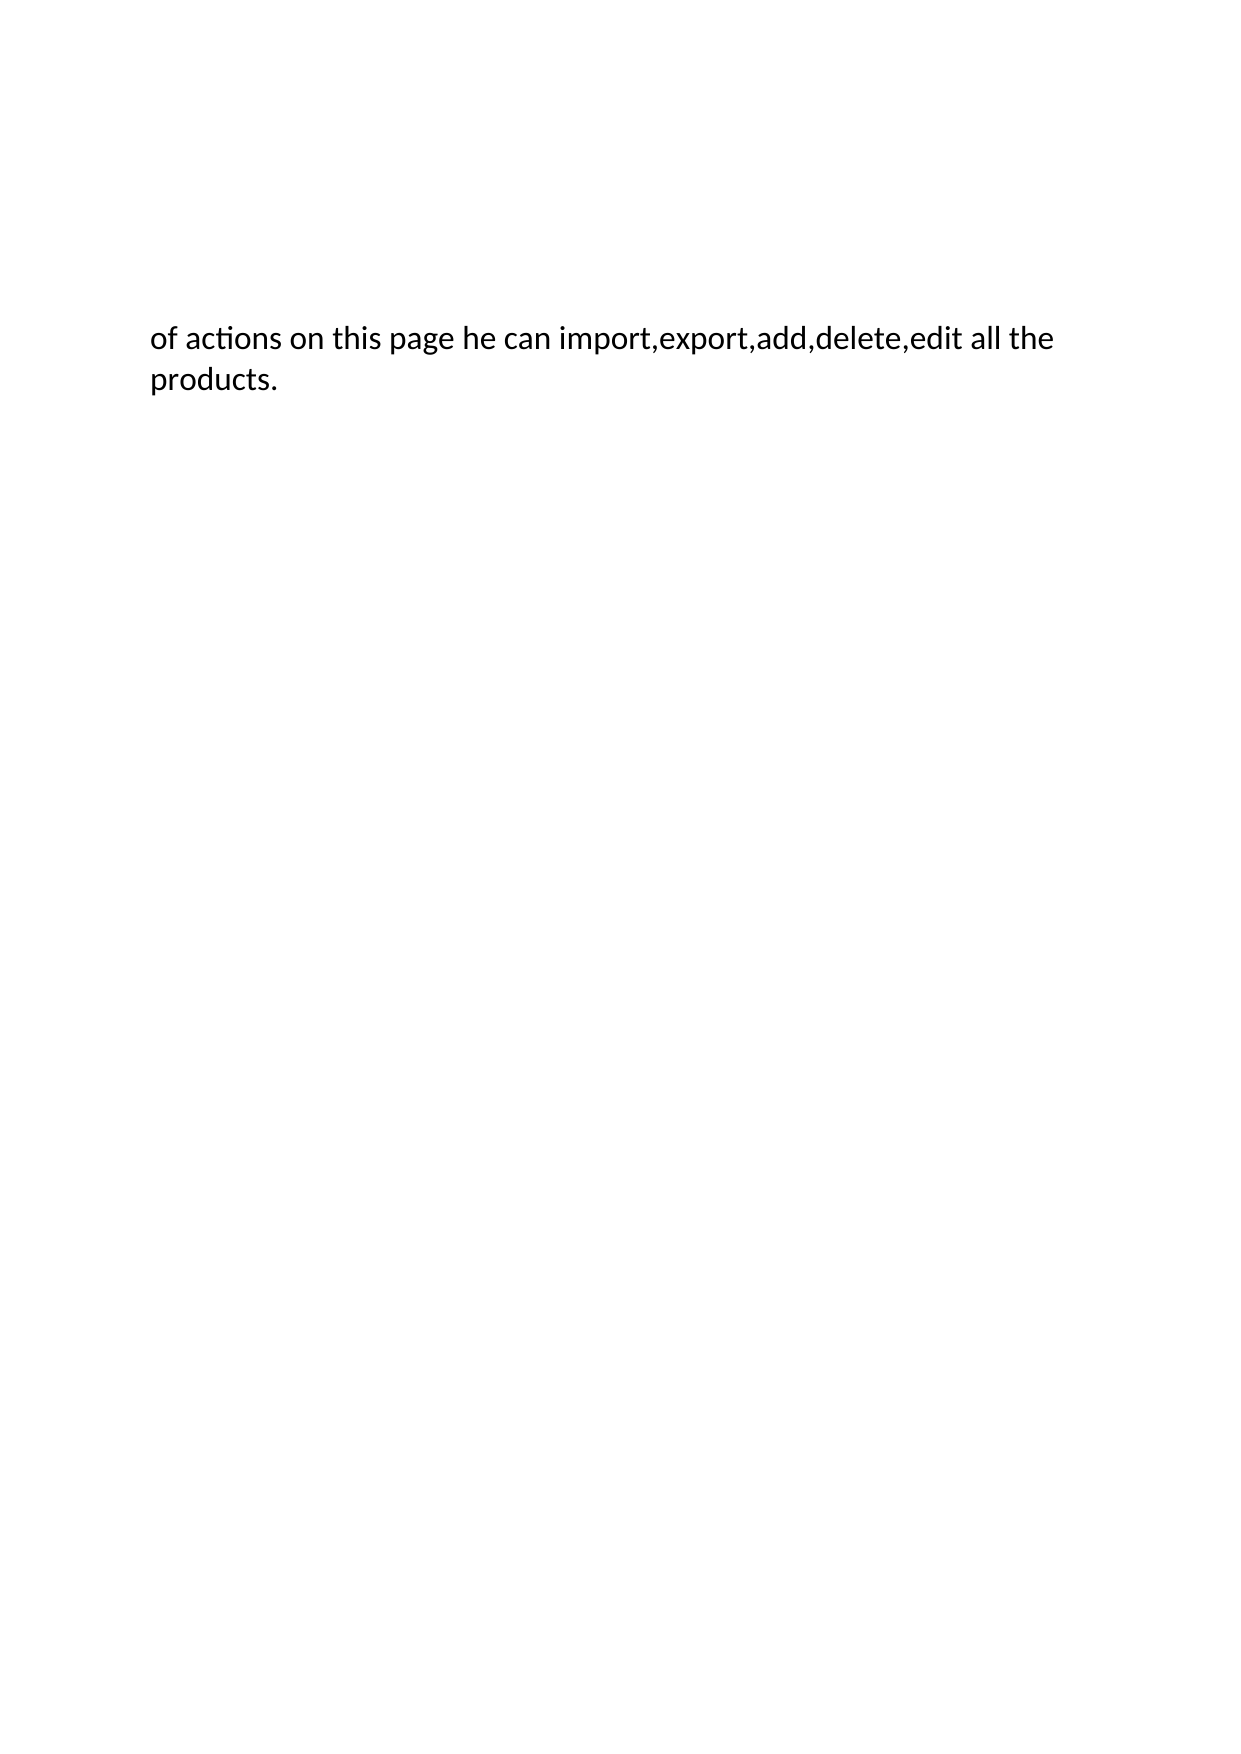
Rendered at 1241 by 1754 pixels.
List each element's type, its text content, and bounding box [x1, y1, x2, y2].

list of actions on this page he can import,export,add,delete,edit all the products. [150, 317, 1090, 398]
